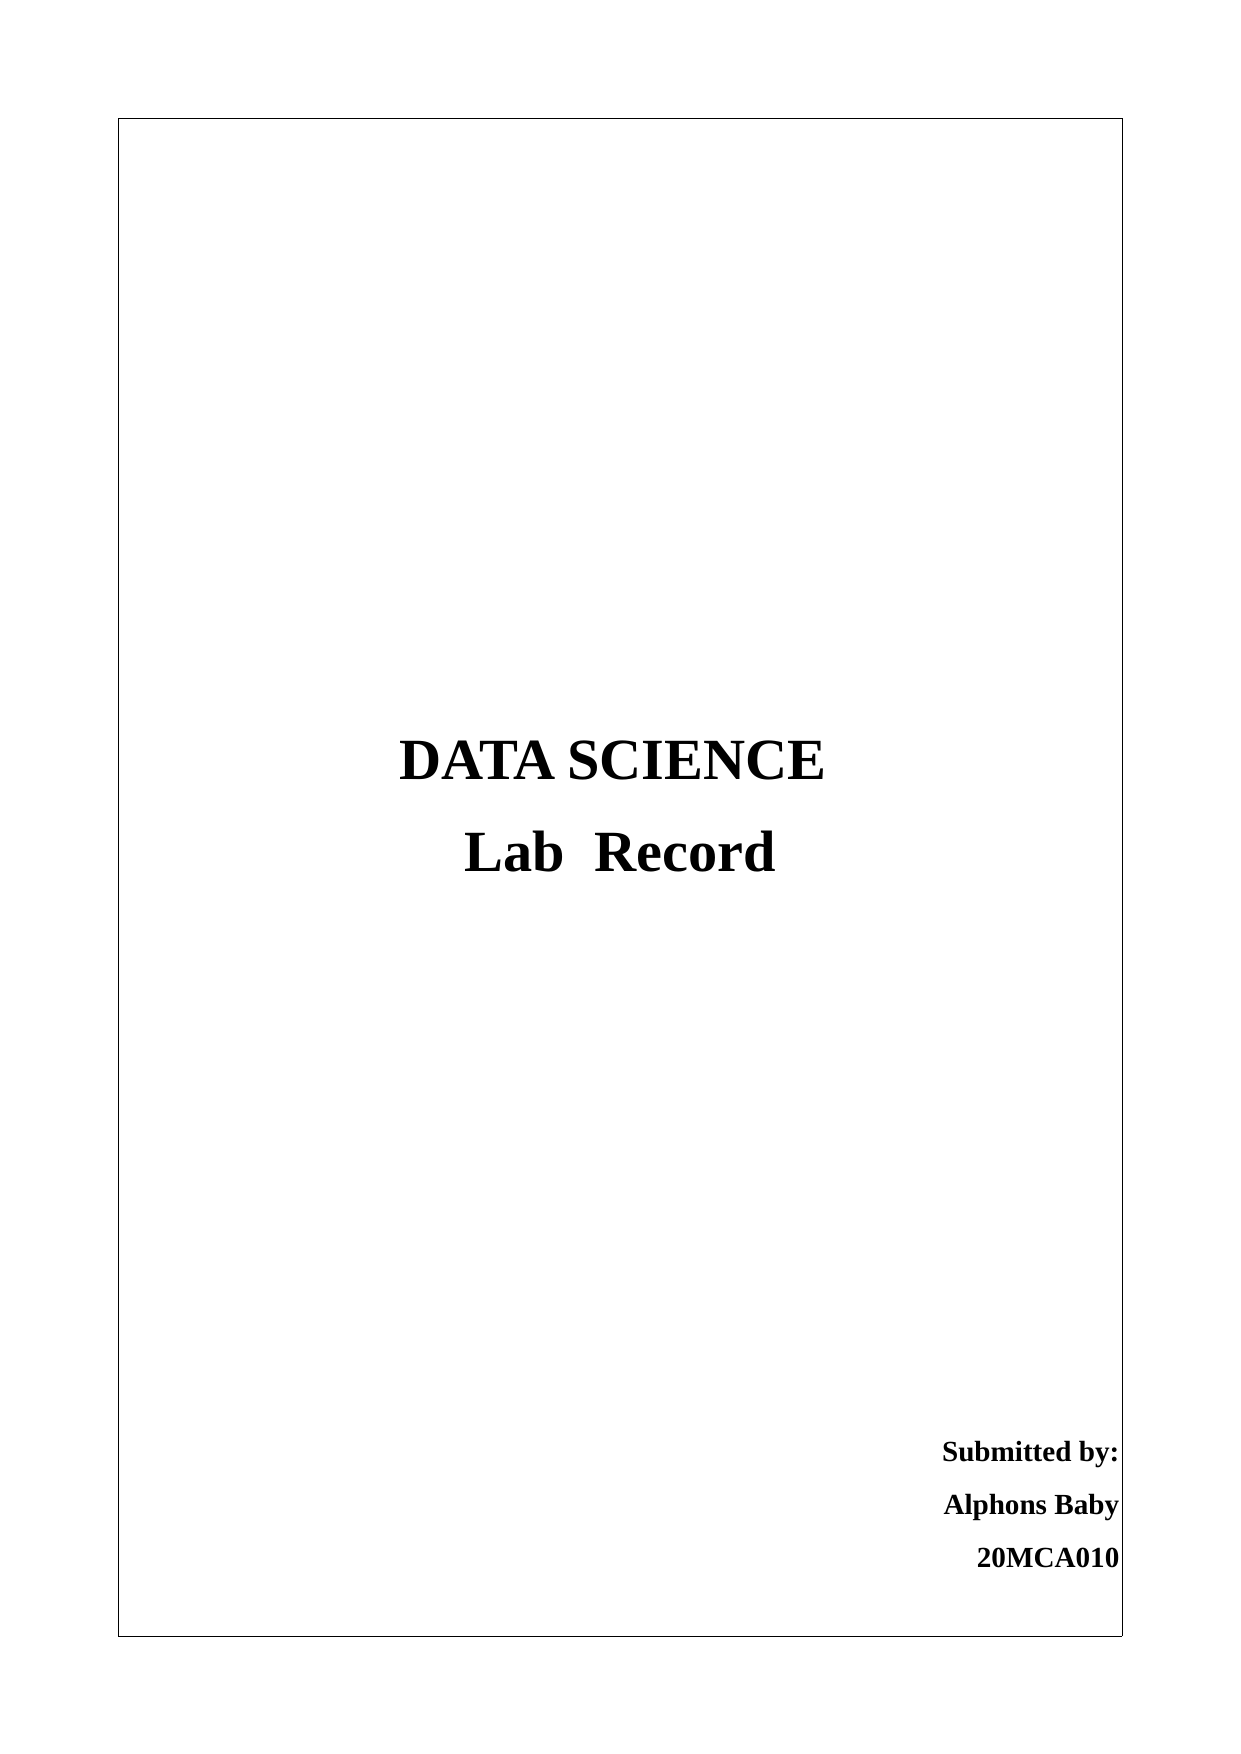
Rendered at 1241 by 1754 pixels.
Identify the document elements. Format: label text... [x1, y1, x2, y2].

text 20MCA010 [121, 1541, 1119, 1574]
text Alphons Baby [121, 1487, 1119, 1521]
text Submitted by: [121, 1434, 1119, 1468]
text DATA SCIENCE [121, 725, 1119, 792]
text Lab Record [121, 817, 1119, 884]
